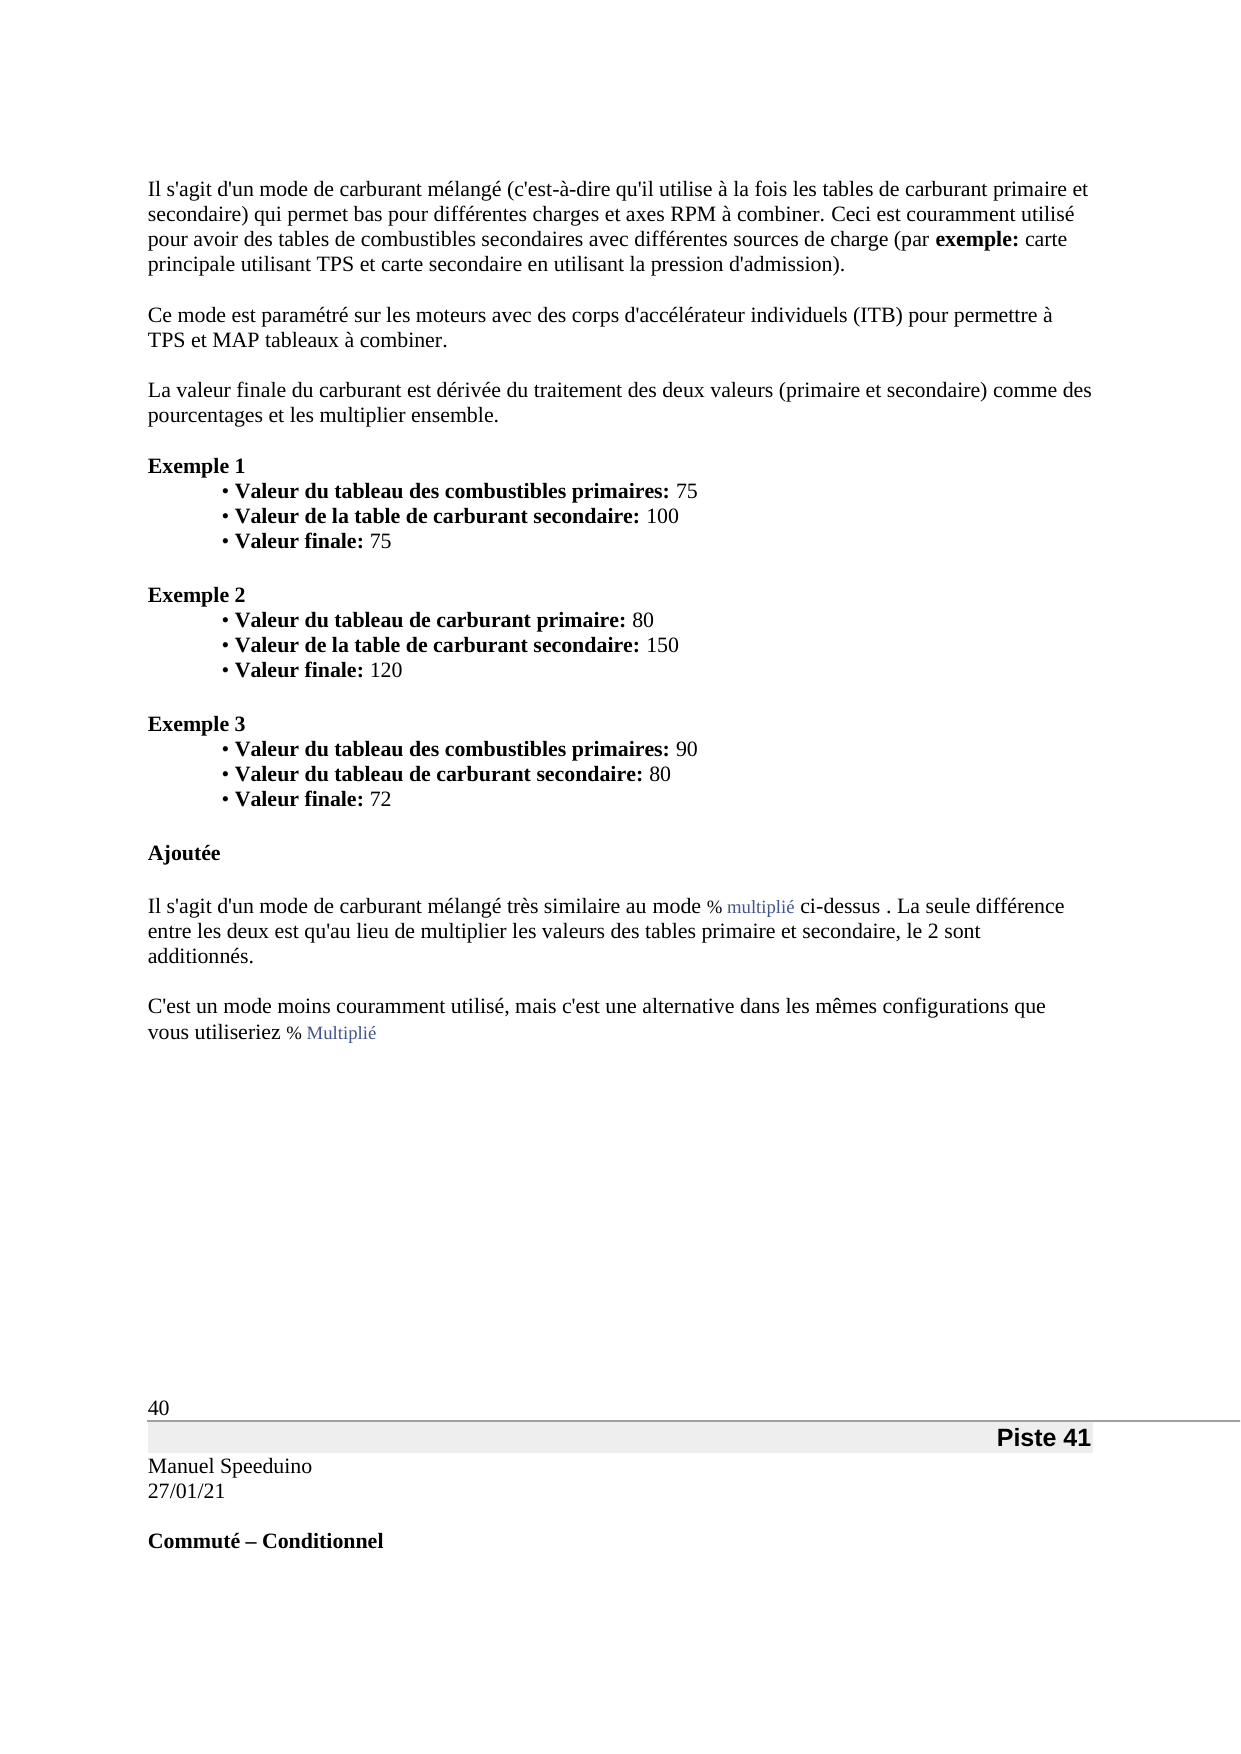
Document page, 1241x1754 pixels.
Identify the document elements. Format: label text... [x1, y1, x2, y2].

text Exemple 1 [148, 453, 1093, 478]
text La valeur finale du carburant est dérivée du traitement des deux valeurs (primaire et secondaire) comme des pourcentages et les multiplier ensemble. [148, 377, 1093, 428]
text Manuel Speeduino [148, 1453, 1093, 1478]
text • Valeur du tableau de carburant primaire: 80 [148, 607, 1093, 632]
text Ajoutée [148, 839, 1093, 865]
text Il s'agit d'un mode de carburant mélangé (c'est-à-dire qu'il utilise à la fois les tables de carburant primaire et secondaire) qui permet bas pour différentes charges et axes RPM à combiner. Ceci est couramment utilisé pour avoir des tables de combustibles secondaires avec différentes sources de charge (par exemple: carte principale utilisant TPS et carte secondaire en utilisant la pression d'admission). [148, 176, 1093, 276]
text 40 [148, 1395, 1093, 1420]
text entre les deux est qu'au lieu de multiplier les valeurs des tables primaire et secondaire, le 2 sont additionnés. [148, 918, 1093, 968]
text • Valeur de la table de carburant secondaire: 150 [148, 632, 1093, 657]
text Commuté – Conditionnel [148, 1528, 1093, 1554]
text • Valeur finale: 72 [148, 786, 1093, 811]
text • Valeur finale: 75 [148, 528, 1093, 554]
text Il s'agit d'un mode de carburant mélangé très similaire au mode % multiplié ci-dessus . La seule différence [148, 893, 1093, 918]
text Exemple 3 [148, 711, 1093, 736]
text • Valeur de la table de carburant secondaire: 100 [148, 503, 1093, 528]
text • Valeur du tableau de carburant secondaire: 80 [148, 761, 1093, 786]
table_header Piste 41 [148, 1422, 1093, 1453]
text Ce mode est paramétré sur les moteurs avec des corps d'accélérateur individuels (ITB) pour permettre à TPS et MAP tableaux à combiner. [148, 302, 1093, 352]
text Exemple 2 [148, 582, 1093, 607]
text • Valeur du tableau des combustibles primaires: 75 [148, 478, 1093, 503]
text C'est un mode moins couramment utilisé, mais c'est une alternative dans les mêmes configurations que vous utiliseriez % Multiplié [148, 993, 1093, 1044]
text 27/01/21 [148, 1478, 1093, 1503]
text • Valeur du tableau des combustibles primaires: 90 [148, 736, 1093, 761]
text • Valeur finale: 120 [148, 657, 1093, 683]
